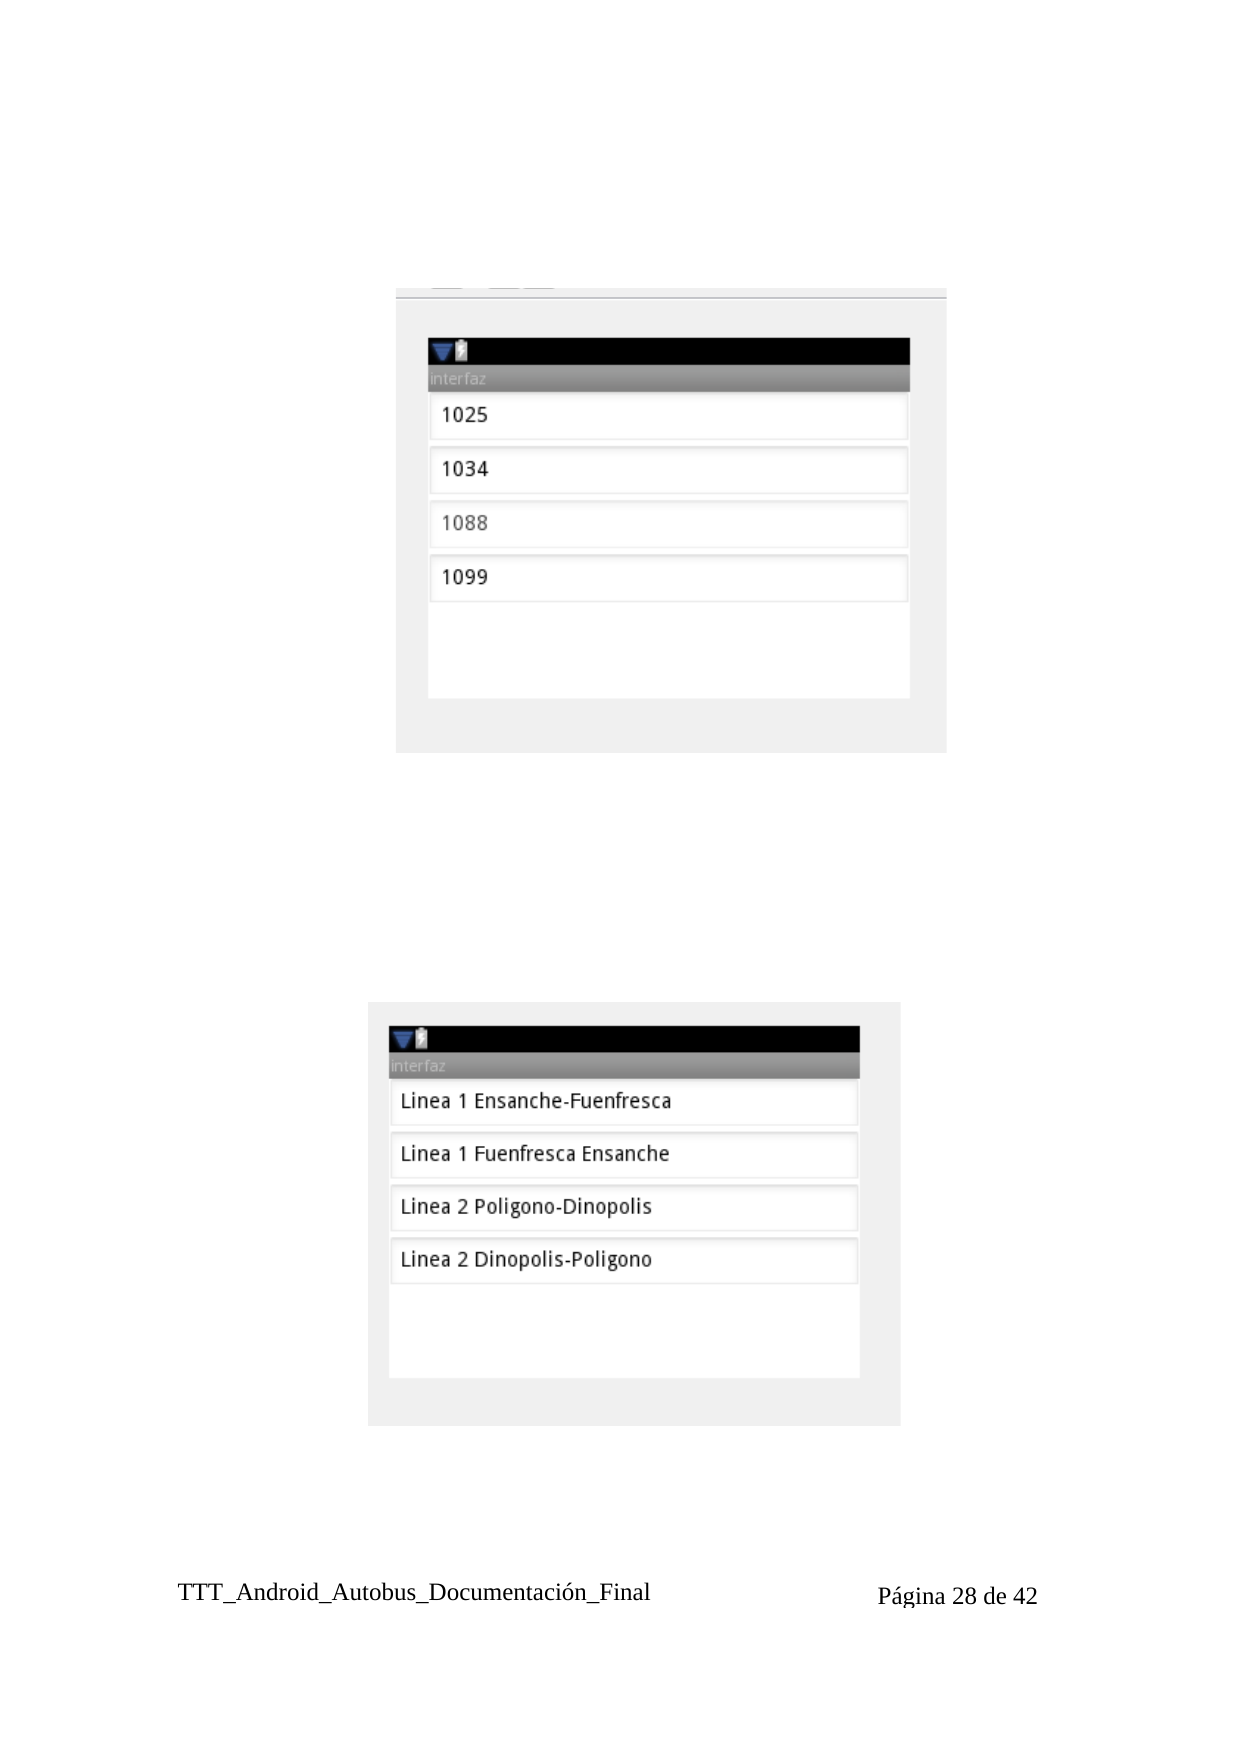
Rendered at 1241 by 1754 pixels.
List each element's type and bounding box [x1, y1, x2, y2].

picture [395, 288, 737, 753]
picture [368, 1002, 702, 1426]
